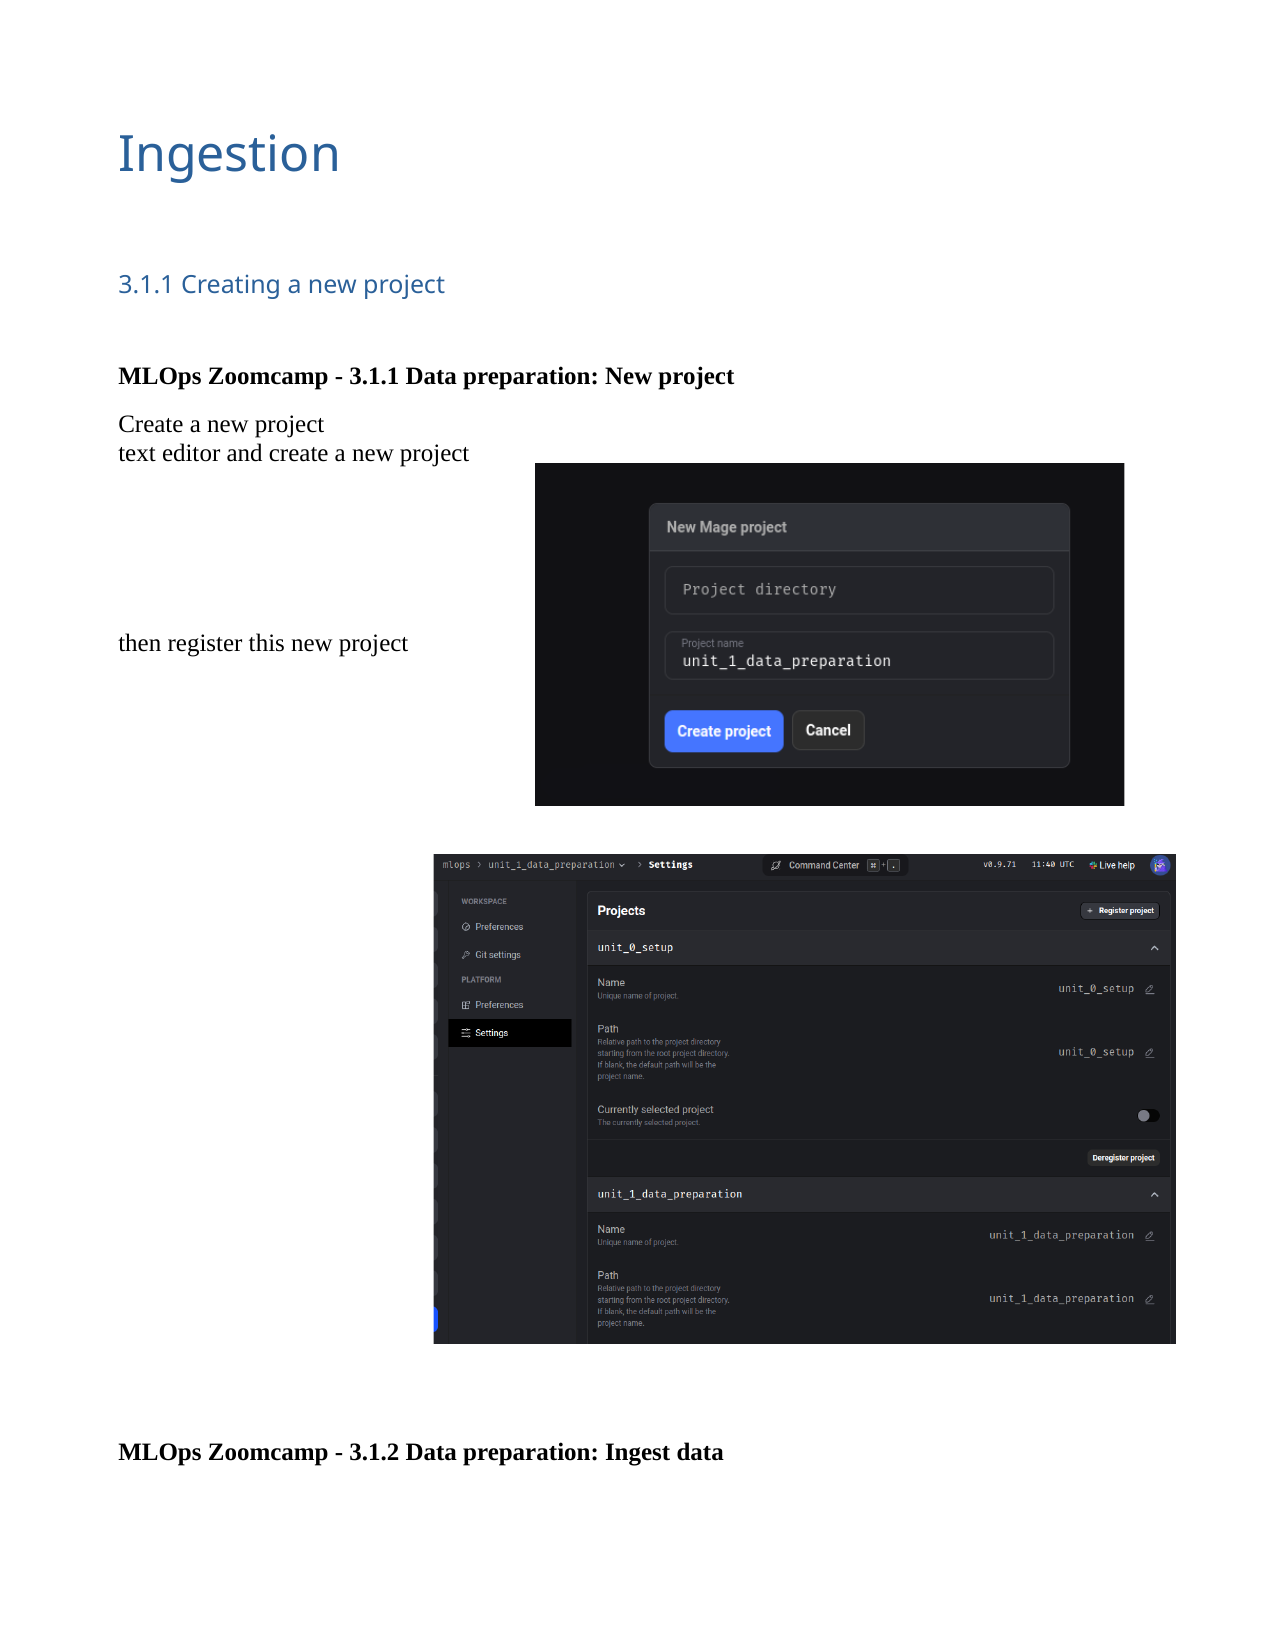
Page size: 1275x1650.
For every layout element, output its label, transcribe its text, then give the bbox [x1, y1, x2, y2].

text [1125, 628, 1157, 657]
text MLOps Zoomcamp - 3.1.1 Data preparation: New project [118, 361, 1157, 390]
text then register this new project [118, 628, 535, 657]
subtitle Ingestion [118, 118, 1157, 186]
picture [535, 463, 1125, 806]
text text editor and create a new project [118, 438, 1157, 466]
subtitle 3.1.1 Creating a new project [118, 267, 1157, 301]
text Create a new project [118, 409, 1157, 438]
picture [433, 854, 1176, 1344]
text MLOps Zoomcamp - 3.1.2 Data preparation: Ingest data [118, 1437, 1157, 1466]
